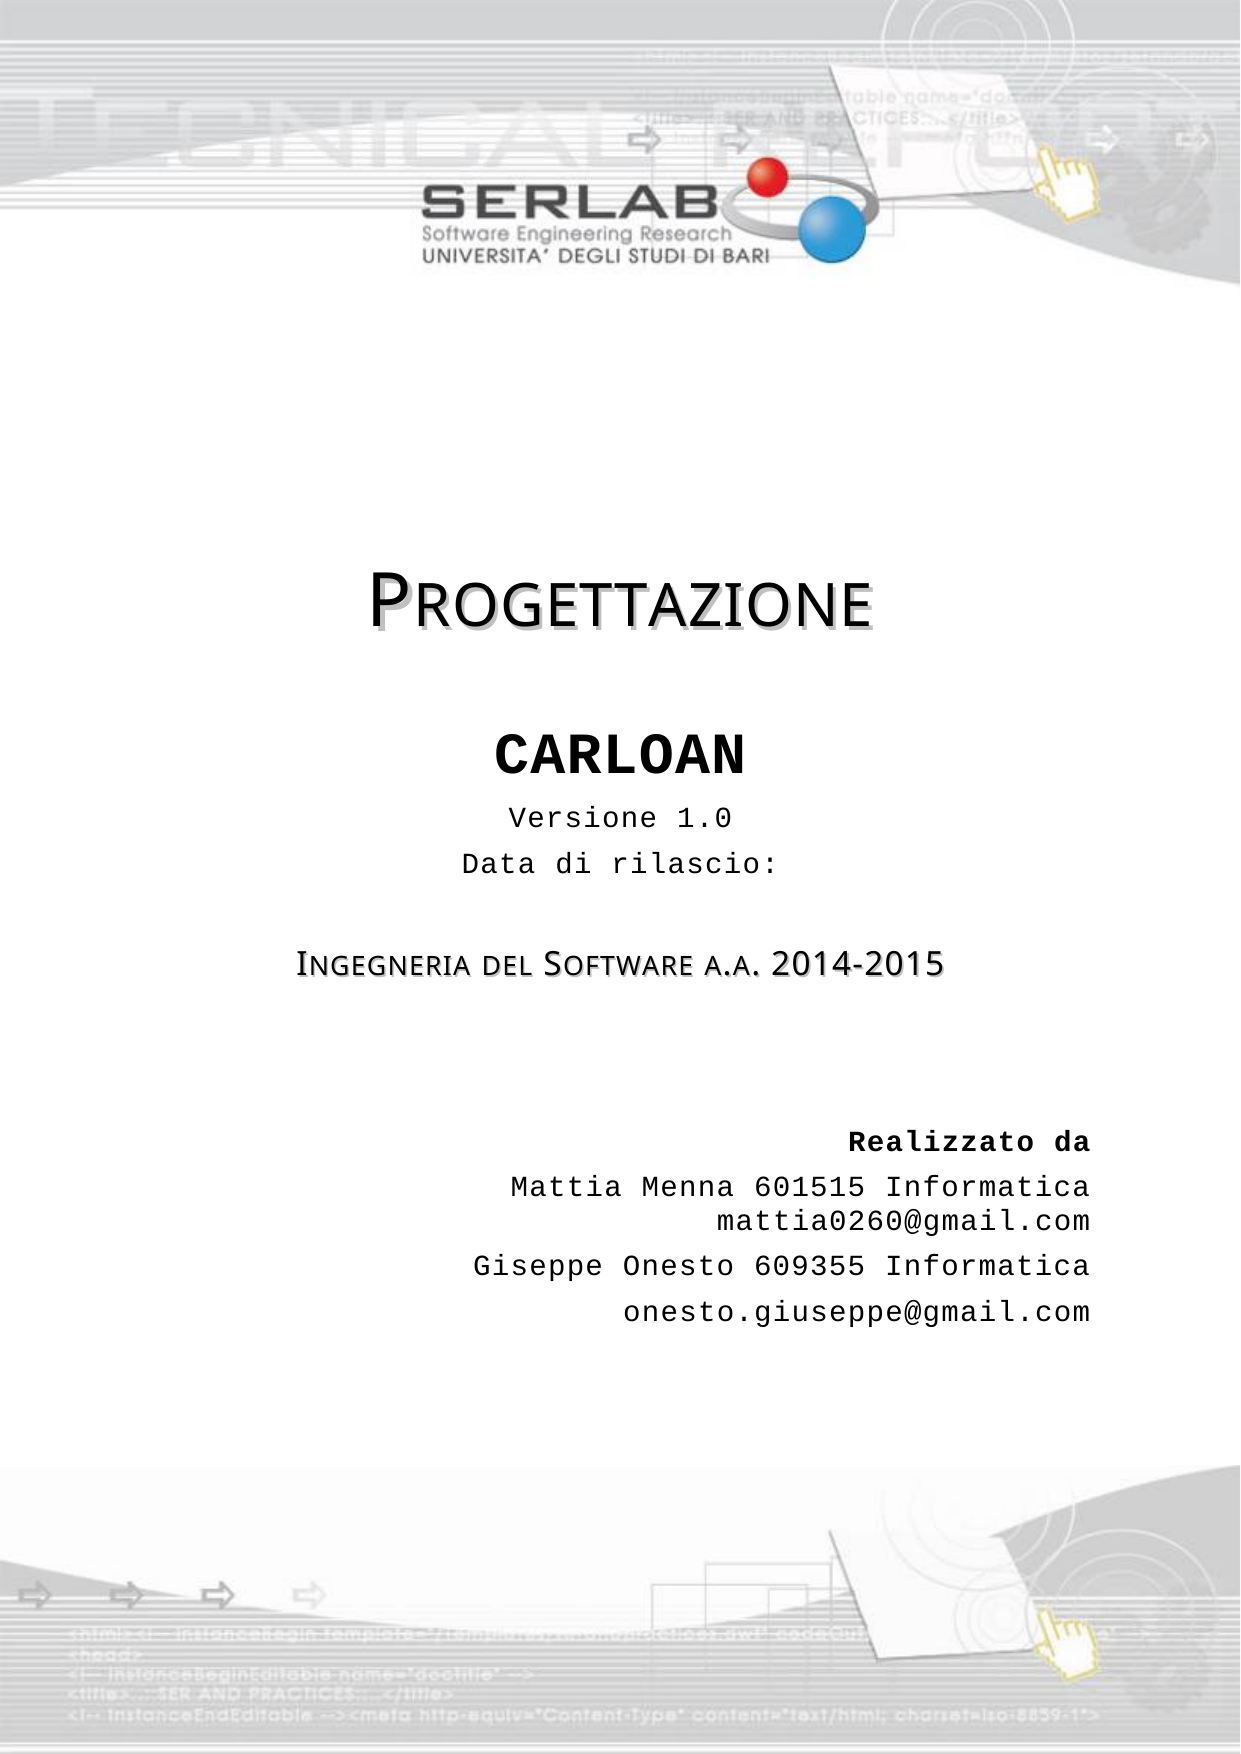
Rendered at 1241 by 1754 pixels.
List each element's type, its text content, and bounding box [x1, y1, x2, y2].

text Data di rilascio: [150, 849, 1090, 882]
text Progettazione [150, 547, 1090, 649]
picture [0, 1465, 1241, 1754]
text Ingegneria del Software a.a. 2014-2015 [150, 940, 1090, 985]
text Versione 1.0 [150, 803, 1090, 836]
text Mattia Menna 601515 Informatica mattia0260@gmail.com [150, 1173, 1090, 1239]
text Giseppe Onesto 609355 Informatica [150, 1251, 1090, 1284]
text Realizzato da [150, 1127, 1090, 1160]
text CARLOAN [150, 725, 1090, 791]
text onesto.giuseppe@gmail.com [150, 1297, 1090, 1330]
picture [0, 0, 1241, 296]
